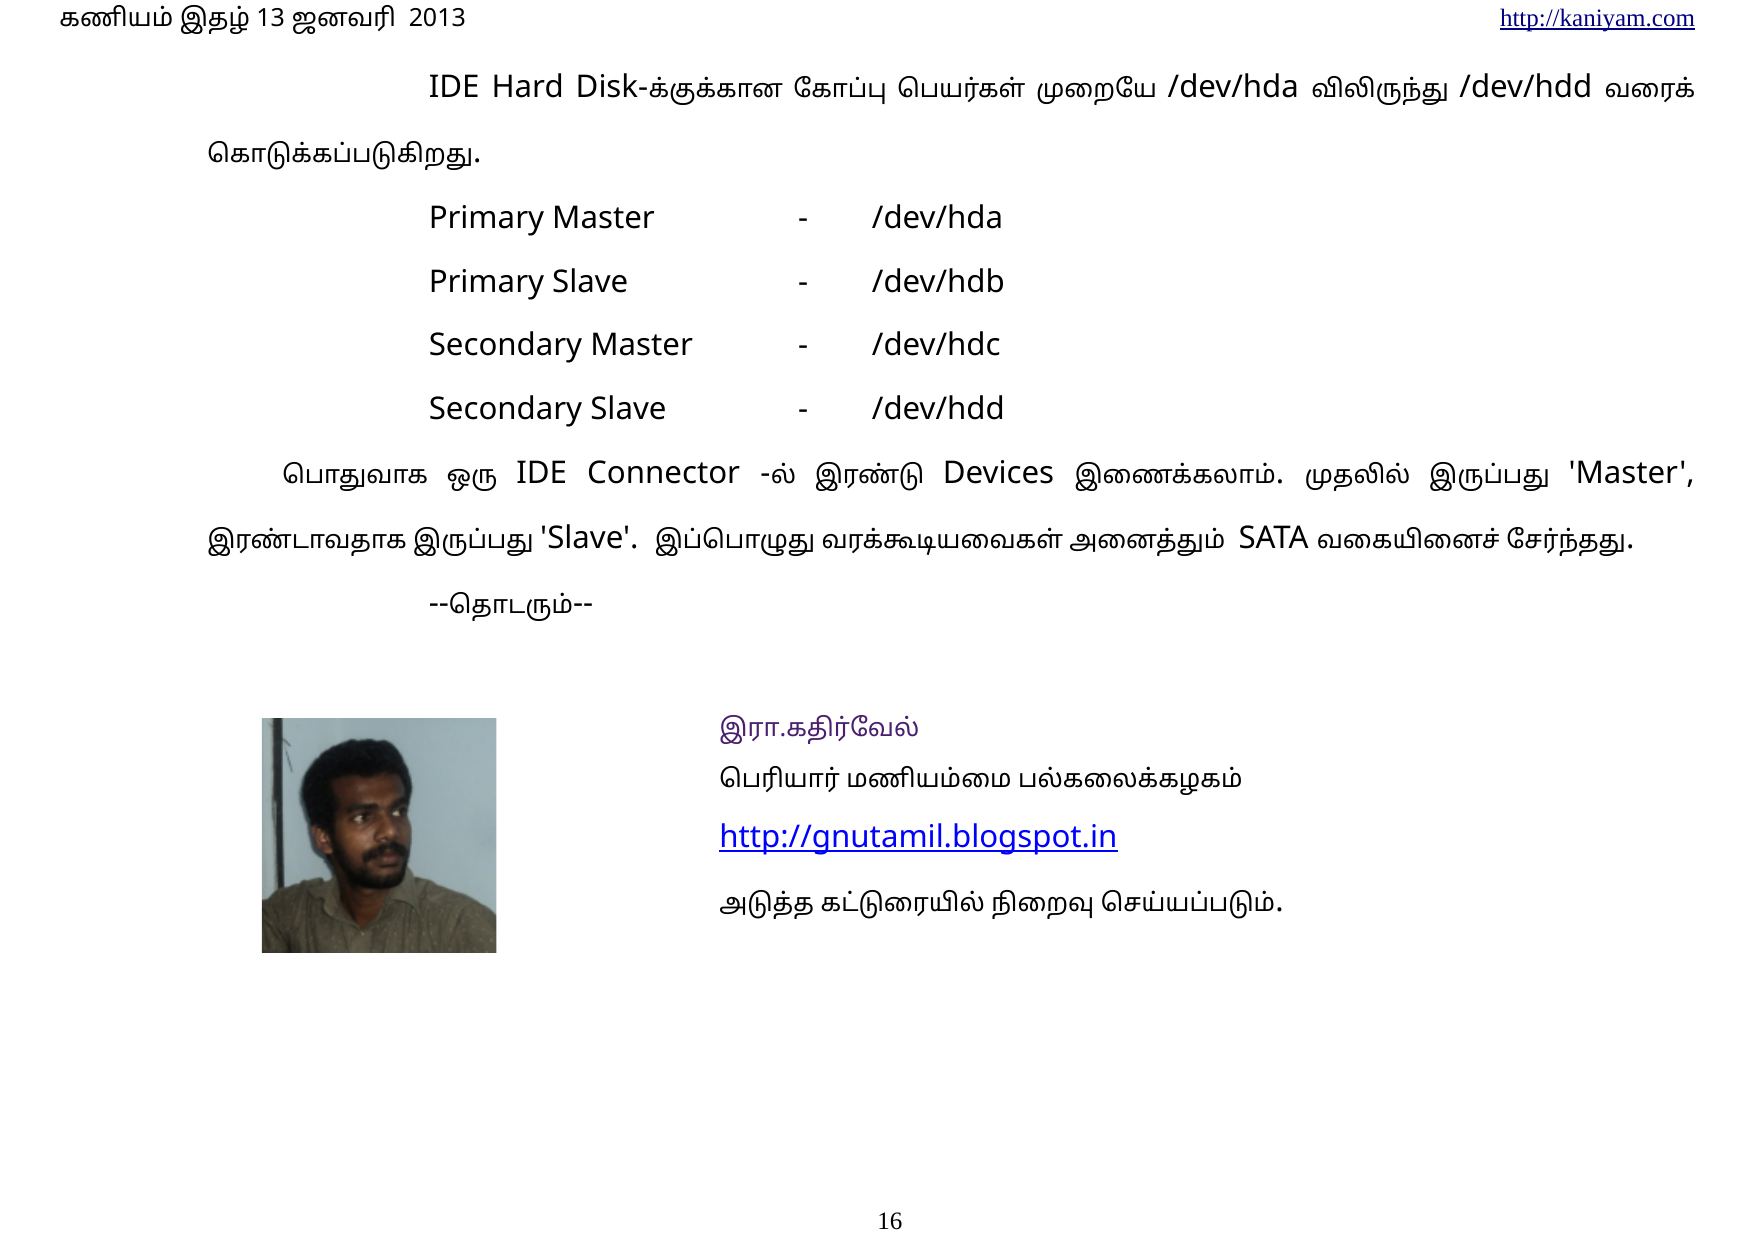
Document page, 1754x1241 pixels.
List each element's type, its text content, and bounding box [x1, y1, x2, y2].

text இரா.கதிர்வேல் [207, 710, 1695, 747]
text Primary Slave - /dev/hdb [207, 258, 1695, 301]
text [207, 878, 261, 921]
text Secondary Master - /dev/hdc [207, 322, 1695, 365]
text --தொடரும்-- [207, 580, 1695, 624]
text IDE Hard Disk-க்குக்கான கோப்பு பெயர்கள் முறையே /dev/hda விலிருந்து /dev/hdd வரைக் கொடுக்கப்படுகிறது. [207, 64, 1695, 173]
text Secondary Slave - /dev/hdd [207, 386, 1695, 429]
text http://gnutamil.blogspot.in [497, 814, 1695, 857]
text [207, 765, 261, 798]
text [207, 814, 261, 857]
picture [261, 718, 497, 953]
text அடுத்த கட்டுரையில் நிறைவு செய்யப்படும். [497, 878, 1695, 921]
text பெரியார் மணியம்மை பல்கலைக்கழகம் [497, 765, 1695, 798]
text Primary Master - /dev/hda [207, 195, 1695, 237]
text பொதுவாக ஒரு IDE Connector -ல் இரண்டு Devices இணைக்கலாம். முதலில் இருப்பது 'Master', இரண்டாவதாக இருப்பது 'Slave'. இப்பொழுது வரக்கூடியவைகள் அனைத்தும் SATA வகையினைச் சேர்ந்தது. [207, 450, 1695, 559]
